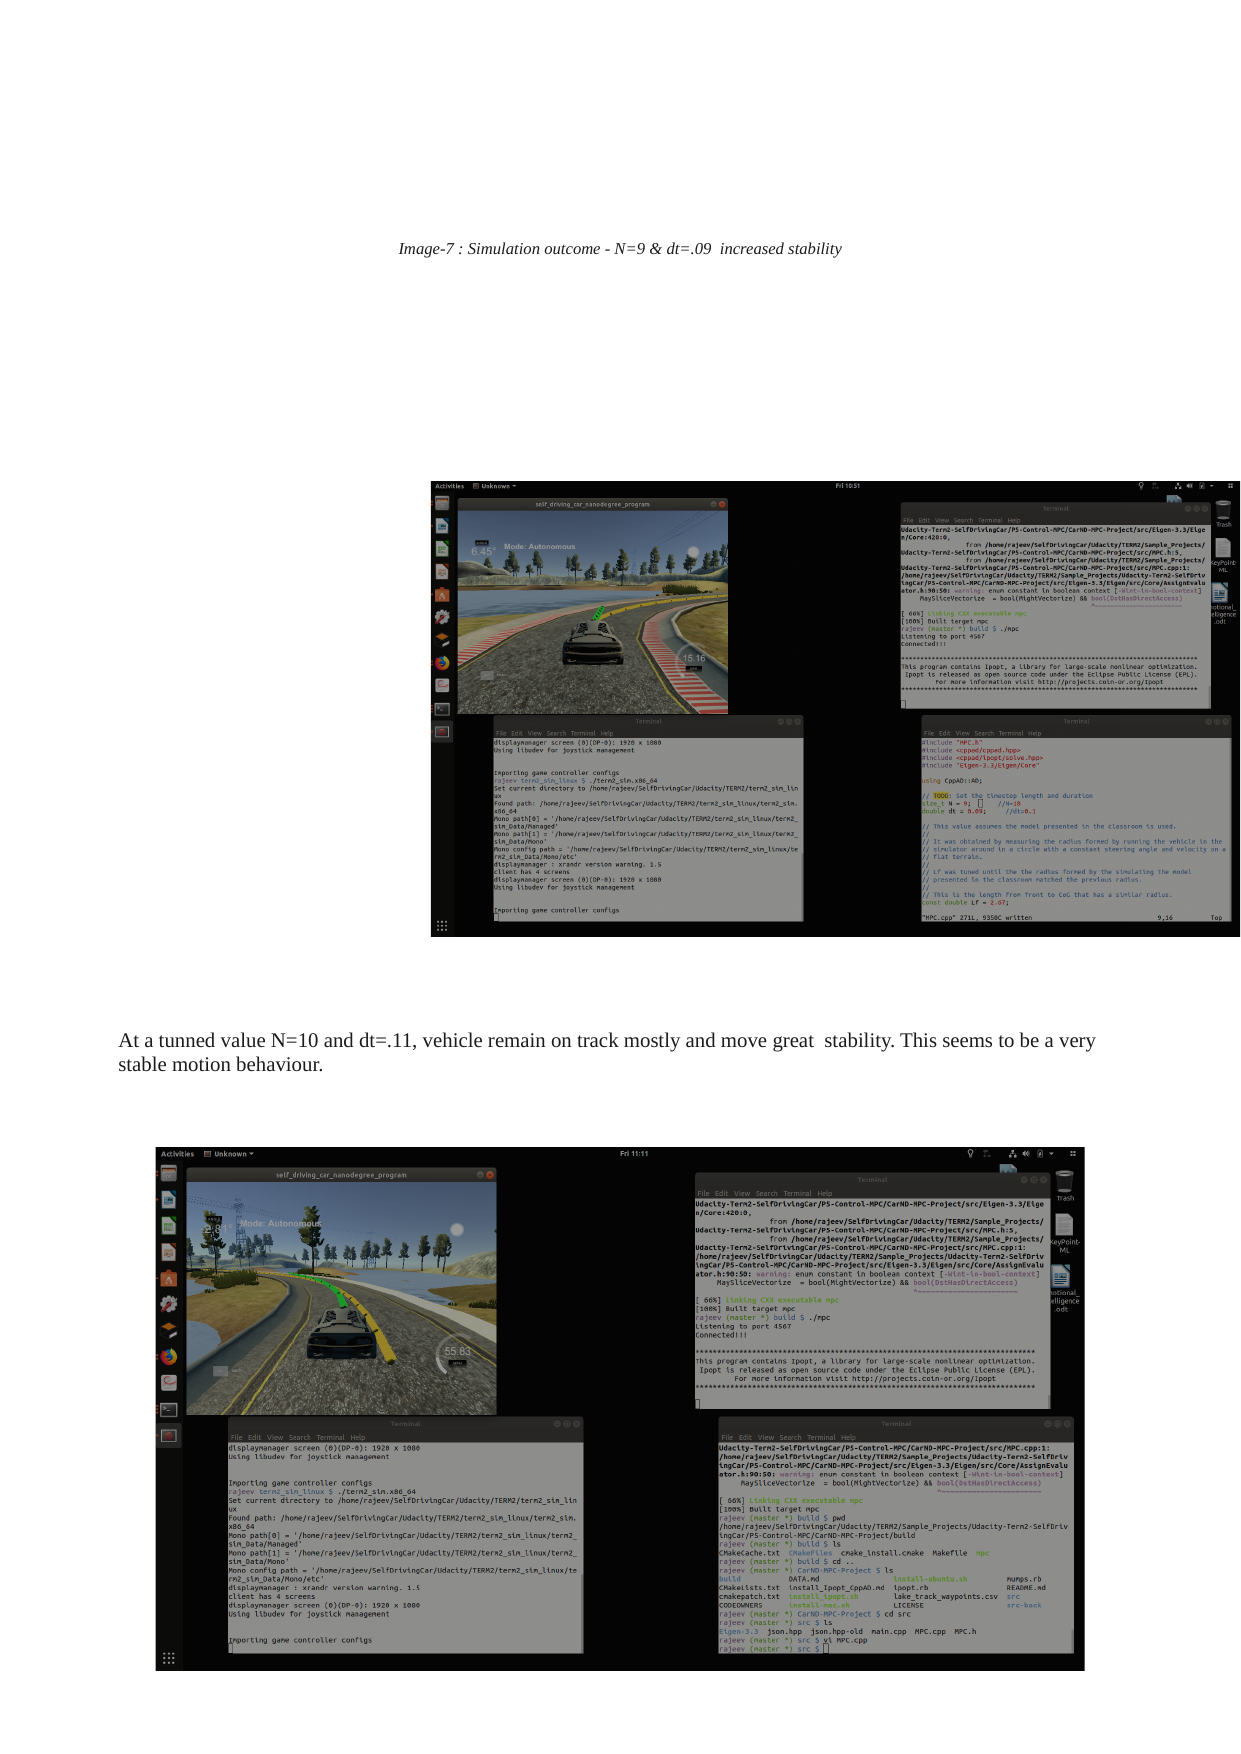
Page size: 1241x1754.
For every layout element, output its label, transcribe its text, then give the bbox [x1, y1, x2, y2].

text Image-7 : Simulation outcome - N=9 & dt=.09 increased stability [118, 238, 1122, 258]
picture [430, 481, 1241, 937]
text At a tunned value N=10 and dt=.11, vehicle remain on track mostly and move great stability. This seems to be a very stable motion behaviour. [118, 1028, 1122, 1076]
picture [155, 1147, 1085, 1671]
